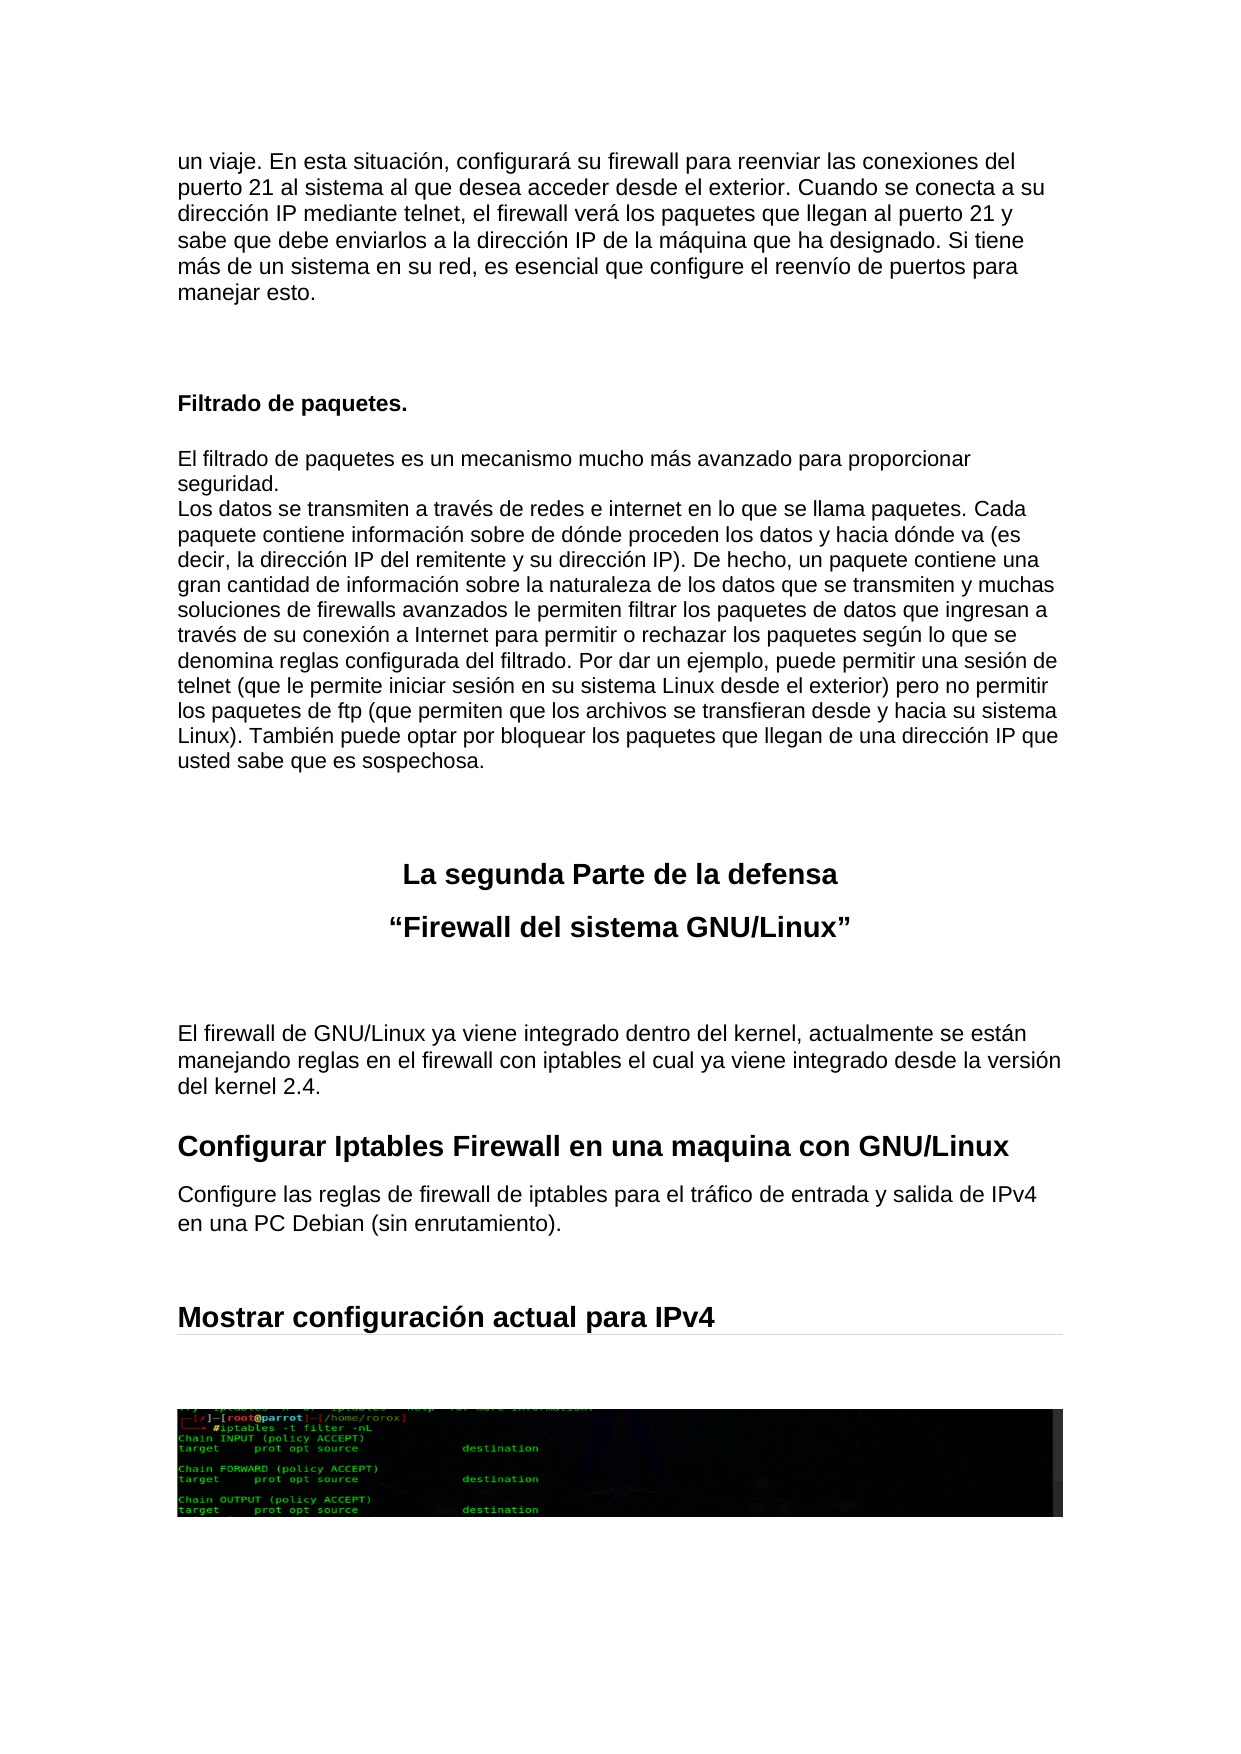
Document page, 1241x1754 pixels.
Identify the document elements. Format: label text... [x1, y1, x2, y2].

text El filtrado de paquetes es un mecanismo mucho más avanzado para proporcionar seguridad. Los datos se transmiten a través de redes e internet en lo que se llama paquetes. Cada paquete contiene información sobre de dónde proceden los datos y hacia dónde va (es decir, la dirección IP del remitente y su dirección IP). De hecho, un paquete contiene una gran cantidad de información sobre la naturaleza de los datos que se transmiten y muchas soluciones de firewalls avanzados le permiten filtrar los paquetes de datos que ingresan a través de su conexión a Internet para permitir o rechazar los paquetes según lo que se denomina reglas configurada del filtrado. Por dar un ejemplo, puede permitir una sesión de telnet (que le permite iniciar sesión en su sistema Linux desde el exterior) pero no permitir los paquetes de ftp (que permiten que los archivos se transfieran desde y hacia su sistema Linux). También puede optar por bloquear los paquetes que llegan de una dirección IP que usted sabe que es sospechosa. [177, 446, 1063, 774]
text Filtrado de paquetes. [177, 390, 1063, 417]
text Configure las reglas de firewall de iptables para el tráfico de entrada y salida de IPv4 en una PC Debian (sin enrutamiento). [177, 1181, 1063, 1236]
text Configurar Iptables Firewall en una maquina con GNU/Linux [177, 1129, 1063, 1162]
subtitle Mostrar configuración actual para IPv4 [177, 1300, 1063, 1334]
text “Firewall del sistema GNU/Linux” [177, 910, 1063, 943]
text El firewall de GNU/Linux ya viene integrado dentro del kernel, actualmente se están manejando reglas en el firewall con iptables el cual ya viene integrado desde la versión del kernel 2.4. [177, 1020, 1063, 1099]
text La segunda Parte de la defensa [177, 857, 1063, 891]
text un viaje. En esta situación, configurará su firewall para reenviar las conexiones del puerto 21 al sistema al que desea acceder desde el exterior. Cuando se conecta a su dirección IP mediante telnet, el firewall verá los paquetes que llegan al puerto 21 y sabe que debe enviarlos a la dirección IP de la máquina que ha designado. Si tiene más de un sistema en su red, es esencial que configure el reenvío de puertos para manejar esto. [177, 148, 1063, 306]
picture [177, 1409, 1063, 1517]
